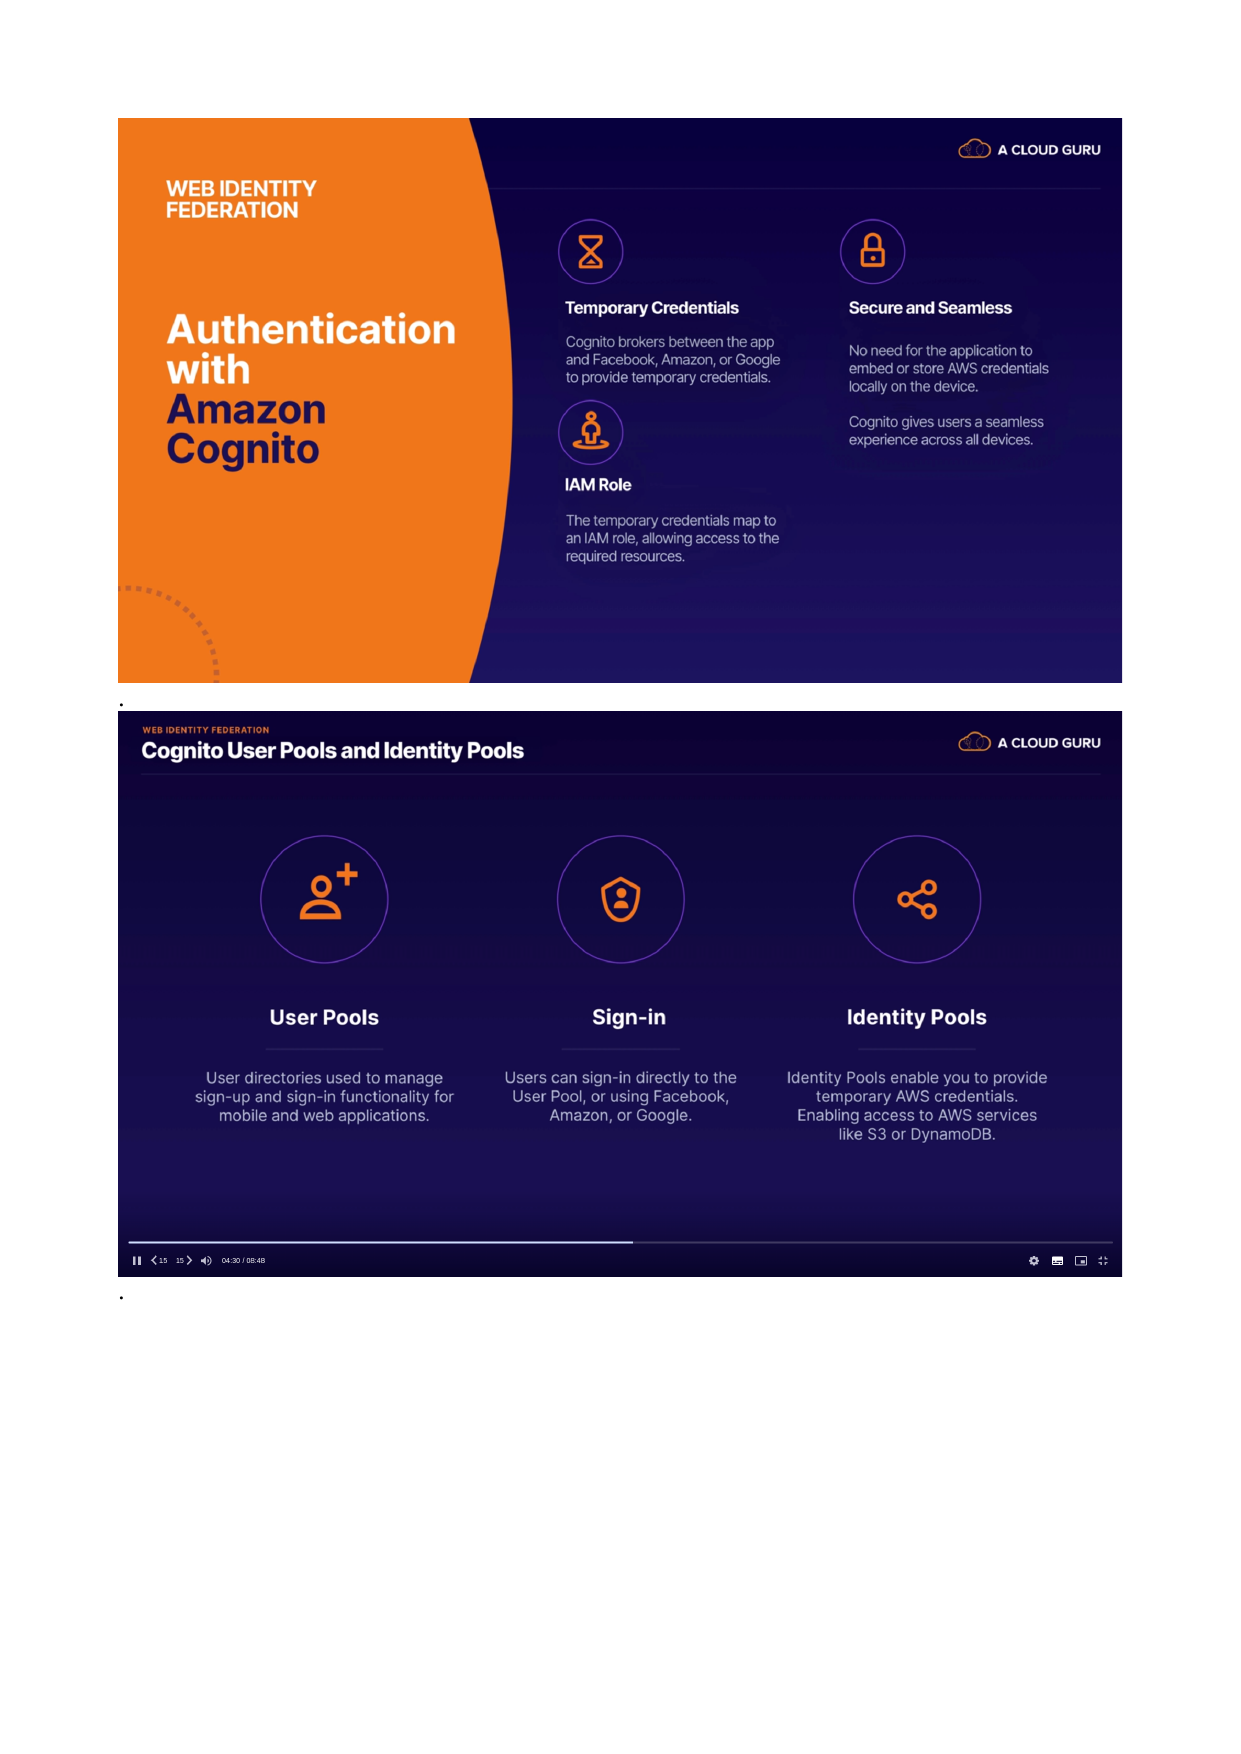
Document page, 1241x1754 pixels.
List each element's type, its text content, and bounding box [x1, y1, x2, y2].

text . [118, 683, 1122, 711]
text . [118, 1277, 1122, 1305]
picture [118, 711, 1123, 1277]
picture [118, 118, 1123, 683]
